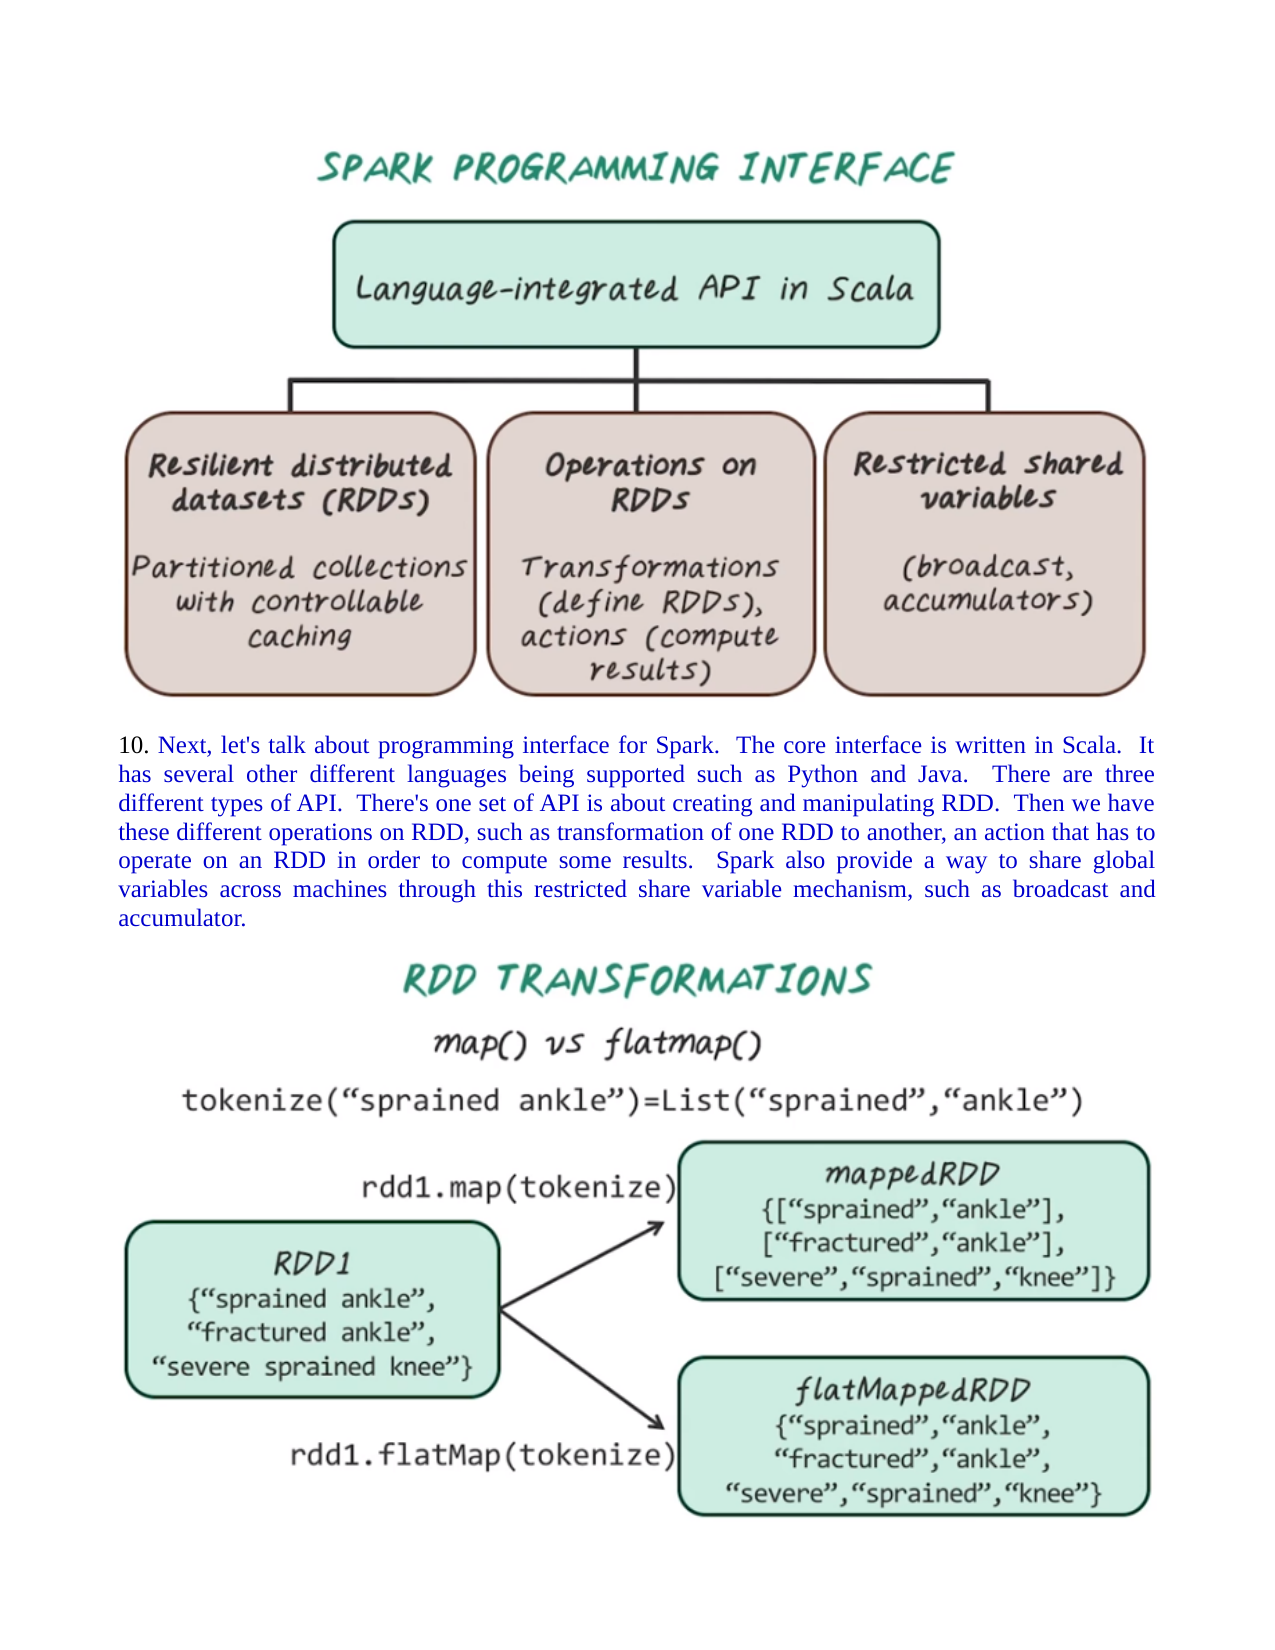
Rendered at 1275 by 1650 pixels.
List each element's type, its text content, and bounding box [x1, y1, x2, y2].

text 10. Next, let's talk about programming interface for Spark. The core interface is written in Scala. It has several other different languages being supported such as Python and Java. There are three different types of API. There's one set of API is about creating and manipulating RDD. Then we have these different operations on RDD, such as transformation of one RDD to another, an action that has to operate on an RDD in order to compute some results. Spark also provide a way to share global variables across machines through this restricted share variable mechanism, such as broadcast and accumulator. [118, 730, 1157, 932]
picture [118, 146, 1157, 702]
picture [118, 960, 1157, 1527]
